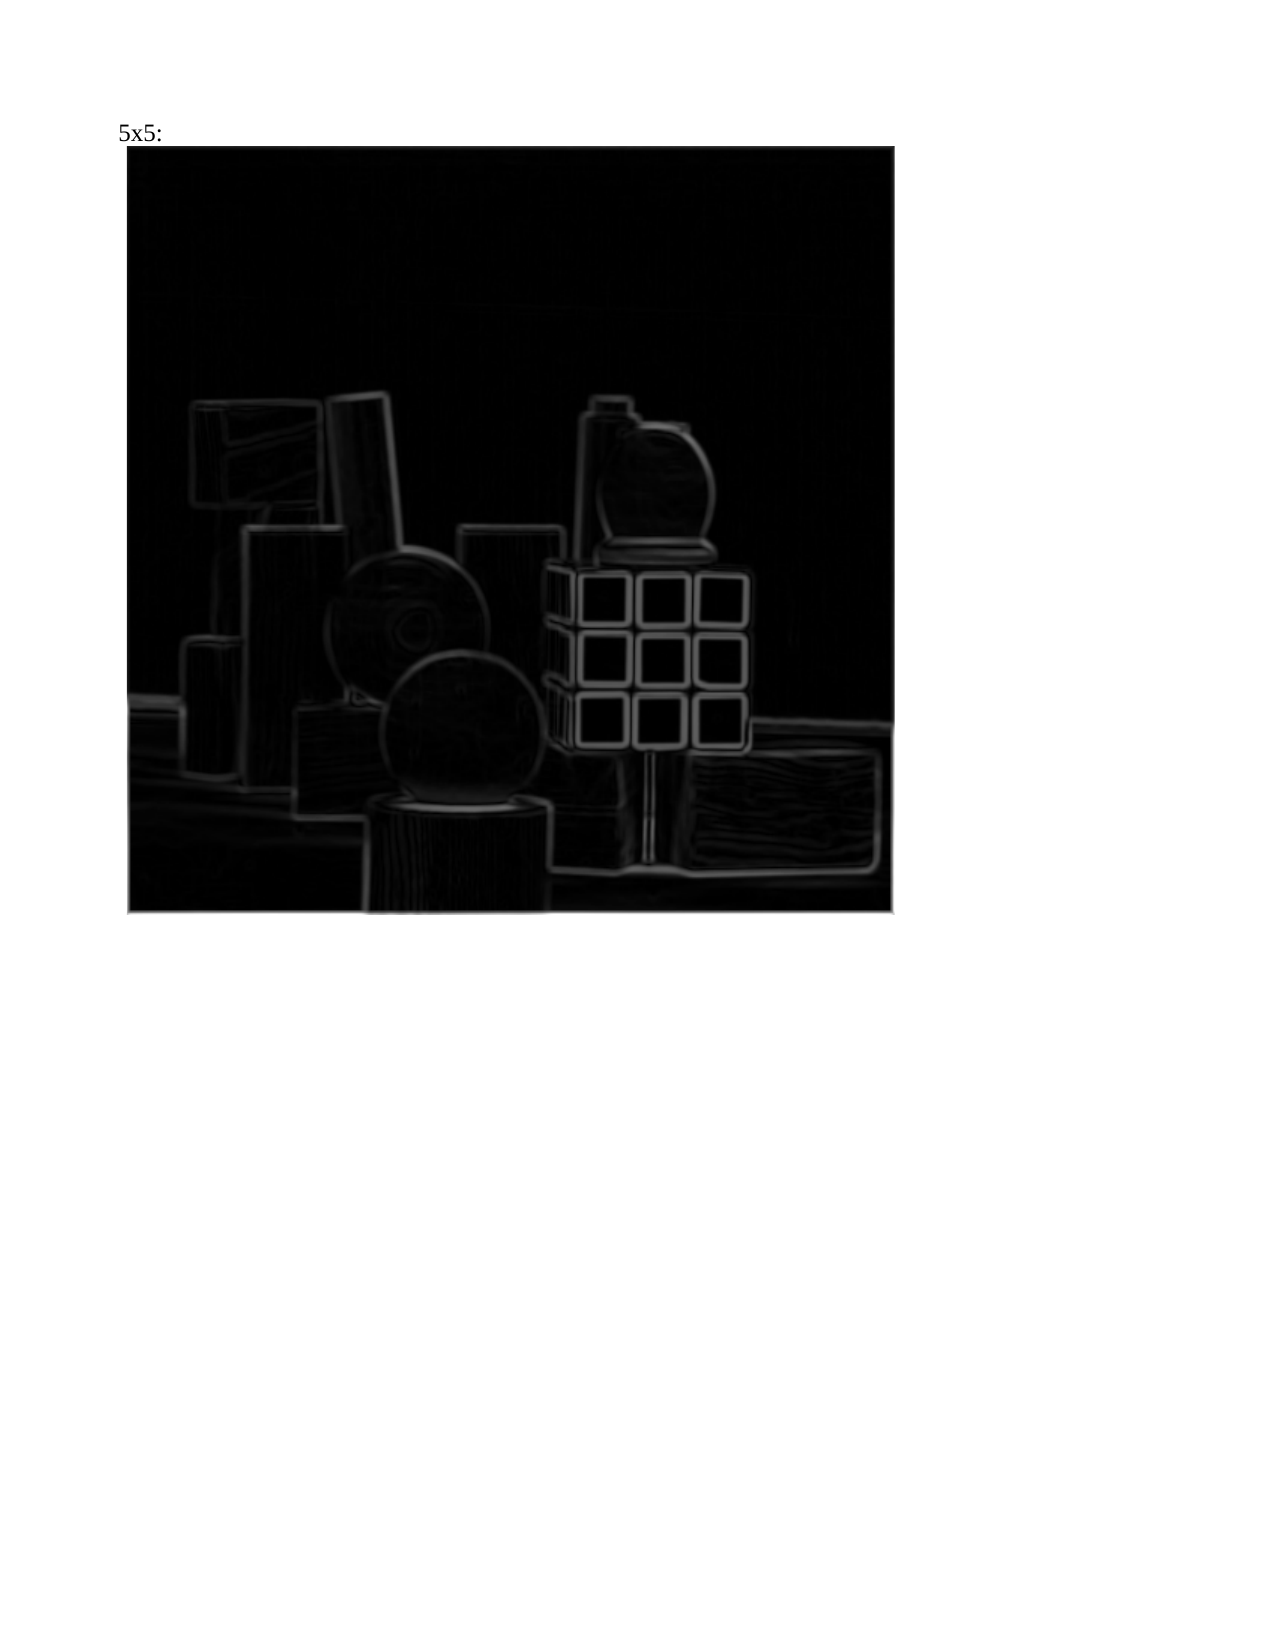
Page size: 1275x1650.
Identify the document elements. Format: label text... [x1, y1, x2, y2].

text 5x5: [118, 118, 1157, 147]
picture [126, 146, 895, 915]
